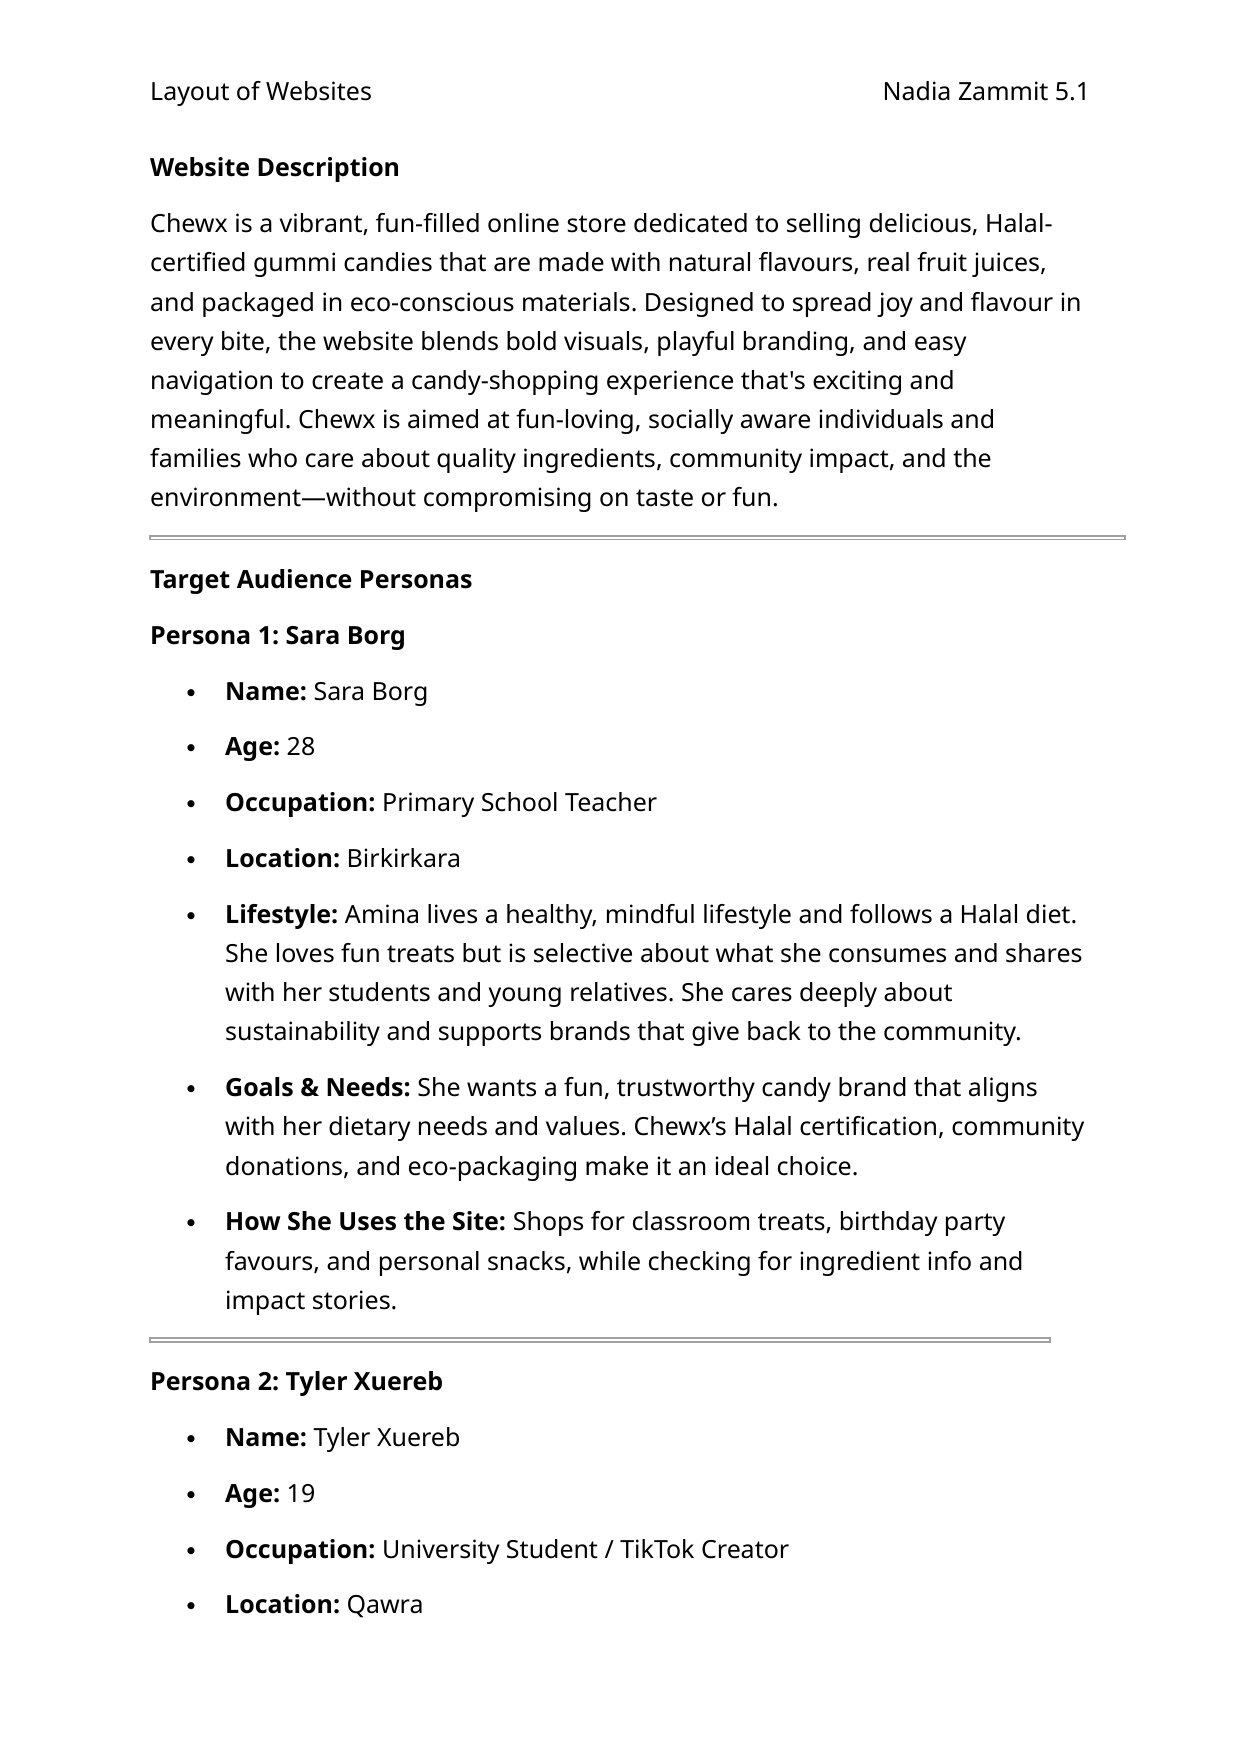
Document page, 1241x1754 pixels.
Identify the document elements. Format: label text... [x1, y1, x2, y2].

text Chewx is a vibrant, fun-filled online store dedicated to selling delicious, Halal-certified gummi candies that are made with natural flavours, real fruit juices, and packaged in eco-conscious materials. Designed to spread joy and flavour in every bite, the website blends bold visuals, playful branding, and easy navigation to create a candy-shopping experience that's exciting and meaningful. Chewx is aimed at fun-loving, socially aware individuals and families who care about quality ingredients, community impact, and the environment—without compromising on taste or fun. [150, 206, 1090, 514]
list Name: Tyler Xuereb [187, 1419, 1090, 1454]
list Location: Qawra [187, 1587, 1090, 1621]
list Occupation: University Student / TikTok Creator [187, 1531, 1090, 1565]
text Website Description [150, 150, 1090, 184]
list Occupation: Primary School Teacher [187, 785, 1090, 819]
list How She Uses the Site: Shops for classroom treats, birthday party favours, and personal snacks, while checking for ingredient info and impact stories. [187, 1204, 1090, 1316]
list Goals & Needs: She wants a fun, trustworthy candy brand that aligns with her dietary needs and values. Chewx’s Halal certification, community donations, and eco-packaging make it an ideal choice. [187, 1070, 1090, 1182]
list Age: 19 [187, 1475, 1090, 1509]
text Target Audience Personas [150, 561, 1090, 596]
list Age: 28 [187, 729, 1090, 763]
text Persona 1: Sara Borg [150, 617, 1090, 651]
list Lifestyle: Amina lives a healthy, mindful lifestyle and follows a Halal diet. She loves fun treats but is selective about what she consumes and shares with her students and young relatives. She cares deeply about sustainability and supports brands that give back to the community. [187, 896, 1090, 1048]
list Name: Sara Borg [187, 673, 1090, 707]
list Location: Birkirkara [187, 841, 1090, 875]
text Persona 2: Tyler Xuereb [150, 1364, 1090, 1398]
